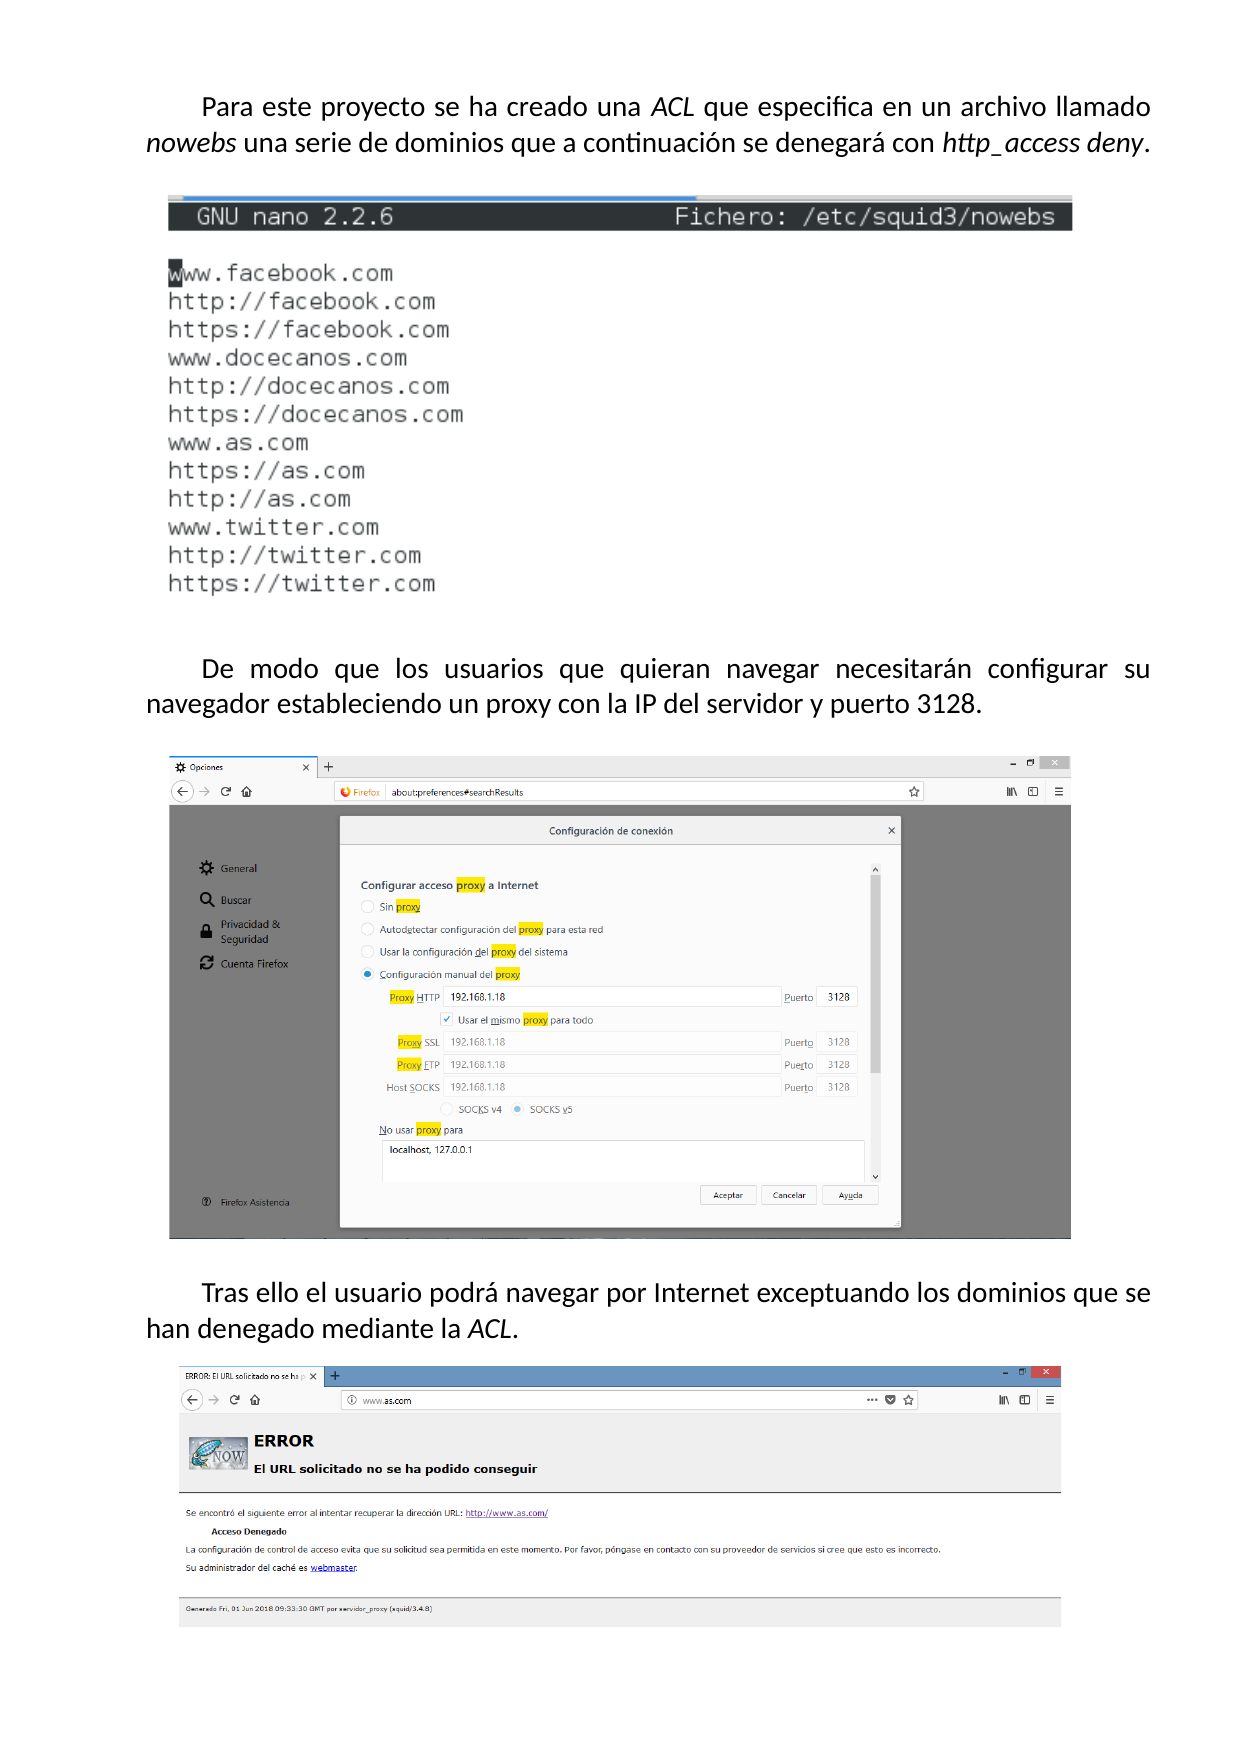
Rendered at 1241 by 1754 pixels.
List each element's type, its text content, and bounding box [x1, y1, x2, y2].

text Tras ello el usuario podrá navegar por Internet exceptuando los dominios que se han denegado mediante la ACL. [146, 1274, 1152, 1345]
text De modo que los usuarios que quieran navegar necesitarán configurar su navegador estableciendo un proxy con la IP del servidor y puerto 3128. [146, 650, 1152, 721]
picture [167, 195, 1073, 615]
picture [169, 756, 1071, 1239]
text Para este proyecto se ha creado una ACL que especifica en un archivo llamado nowebs una serie de dominios que a continuación se denegará con http_access deny. [146, 88, 1152, 160]
picture [179, 1366, 1062, 1627]
